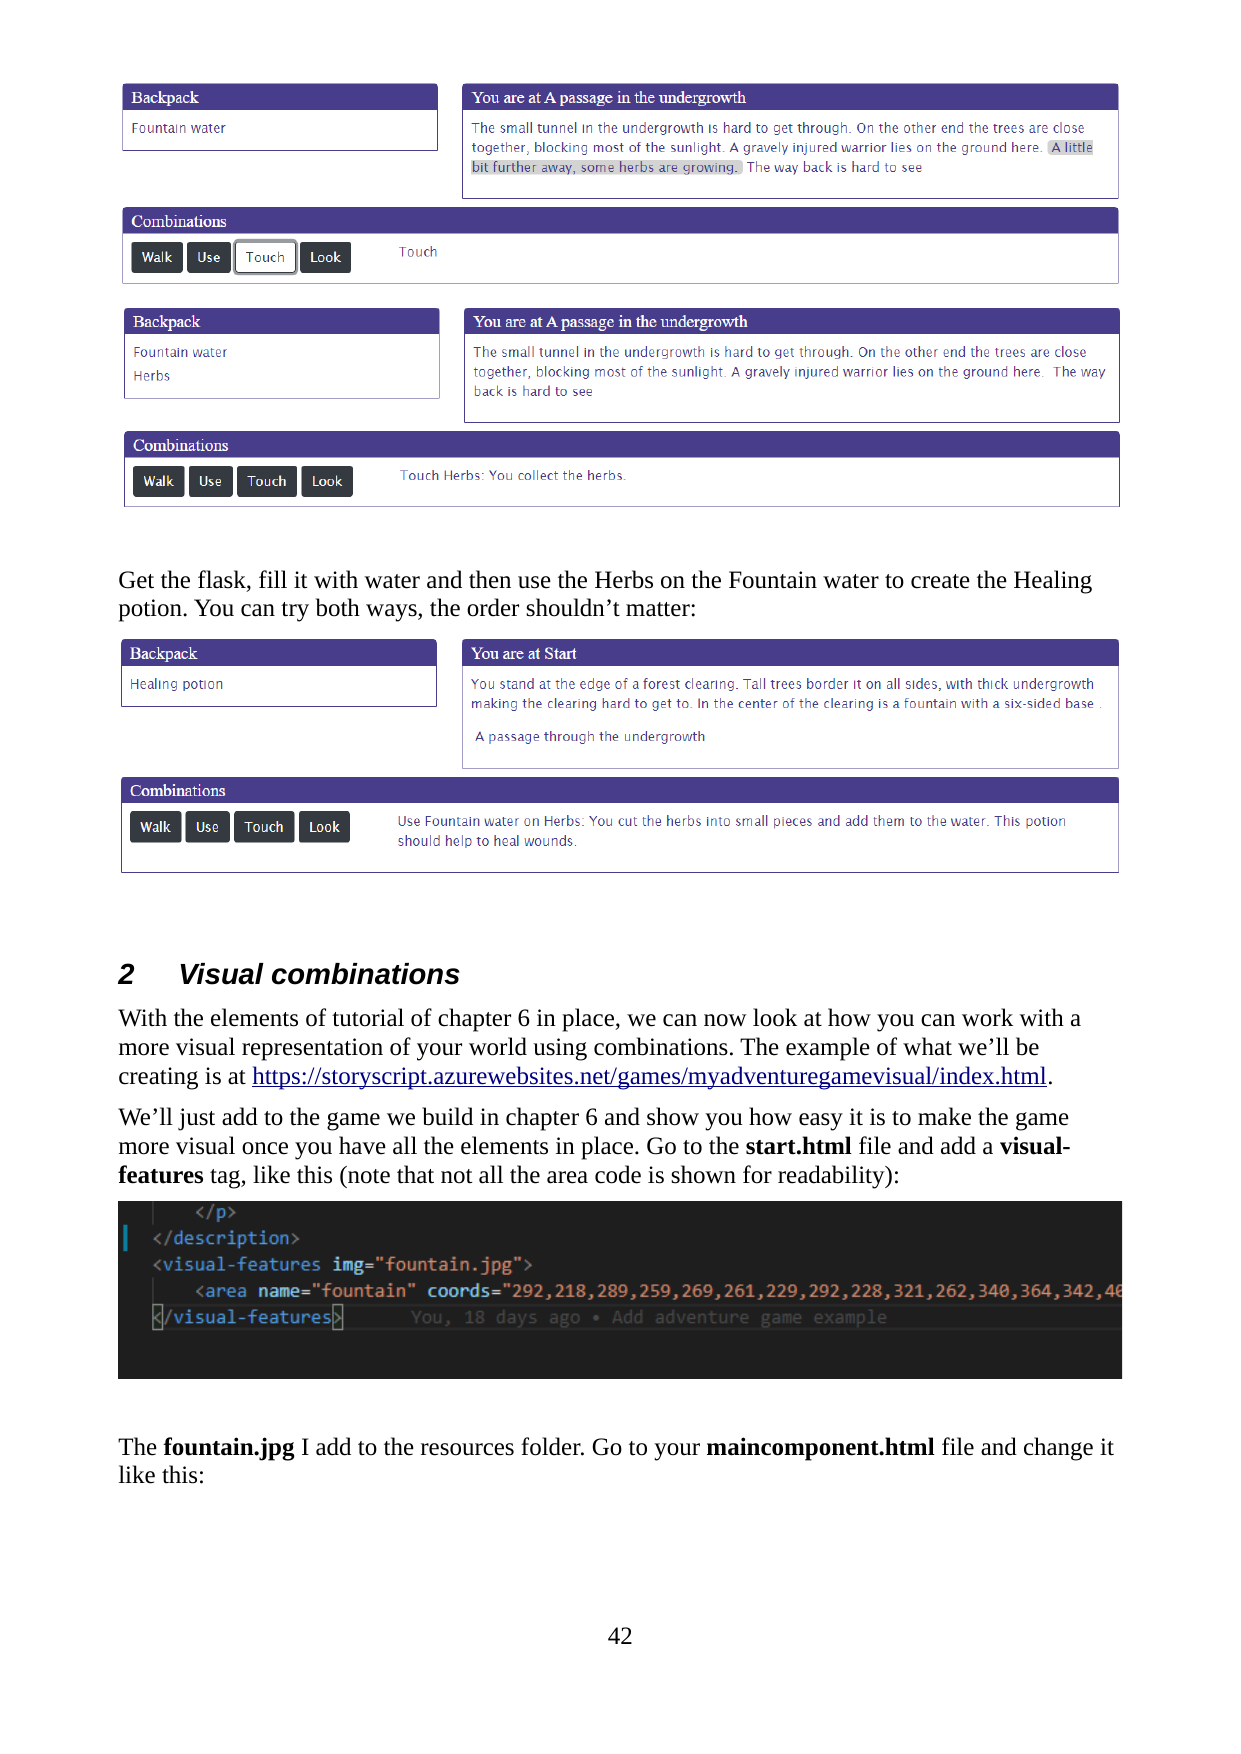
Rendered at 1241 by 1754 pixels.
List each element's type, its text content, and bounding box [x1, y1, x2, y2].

text We’ll just add to the game we build in chapter 6 and show you how easy it is to make the game more visual once you have all the elements in place. Go to the start.html file and add a visual-features tag, like this (note that not all the area code is shown for readability): [118, 1102, 1122, 1188]
text The fountain.jpg I add to the resources folder. Go to your maincomponent.html file and change it like this: [118, 1432, 1122, 1489]
subtitle Visual combinations [118, 957, 1122, 991]
text With the elements of tutorial of chapter 6 in place, we can now look at how you can work with a more visual representation of your world using combinations. The example of what we’ll be creating is at https://storyscript.azurewebsites.net/games/myadventuregamevisual/index.html. [118, 1003, 1122, 1090]
text Get the flask, fill it with water and then use the Herbs on the Fountain water to create the Healing potion. You can try both ways, the order shouldn’t matter: [118, 565, 1122, 622]
